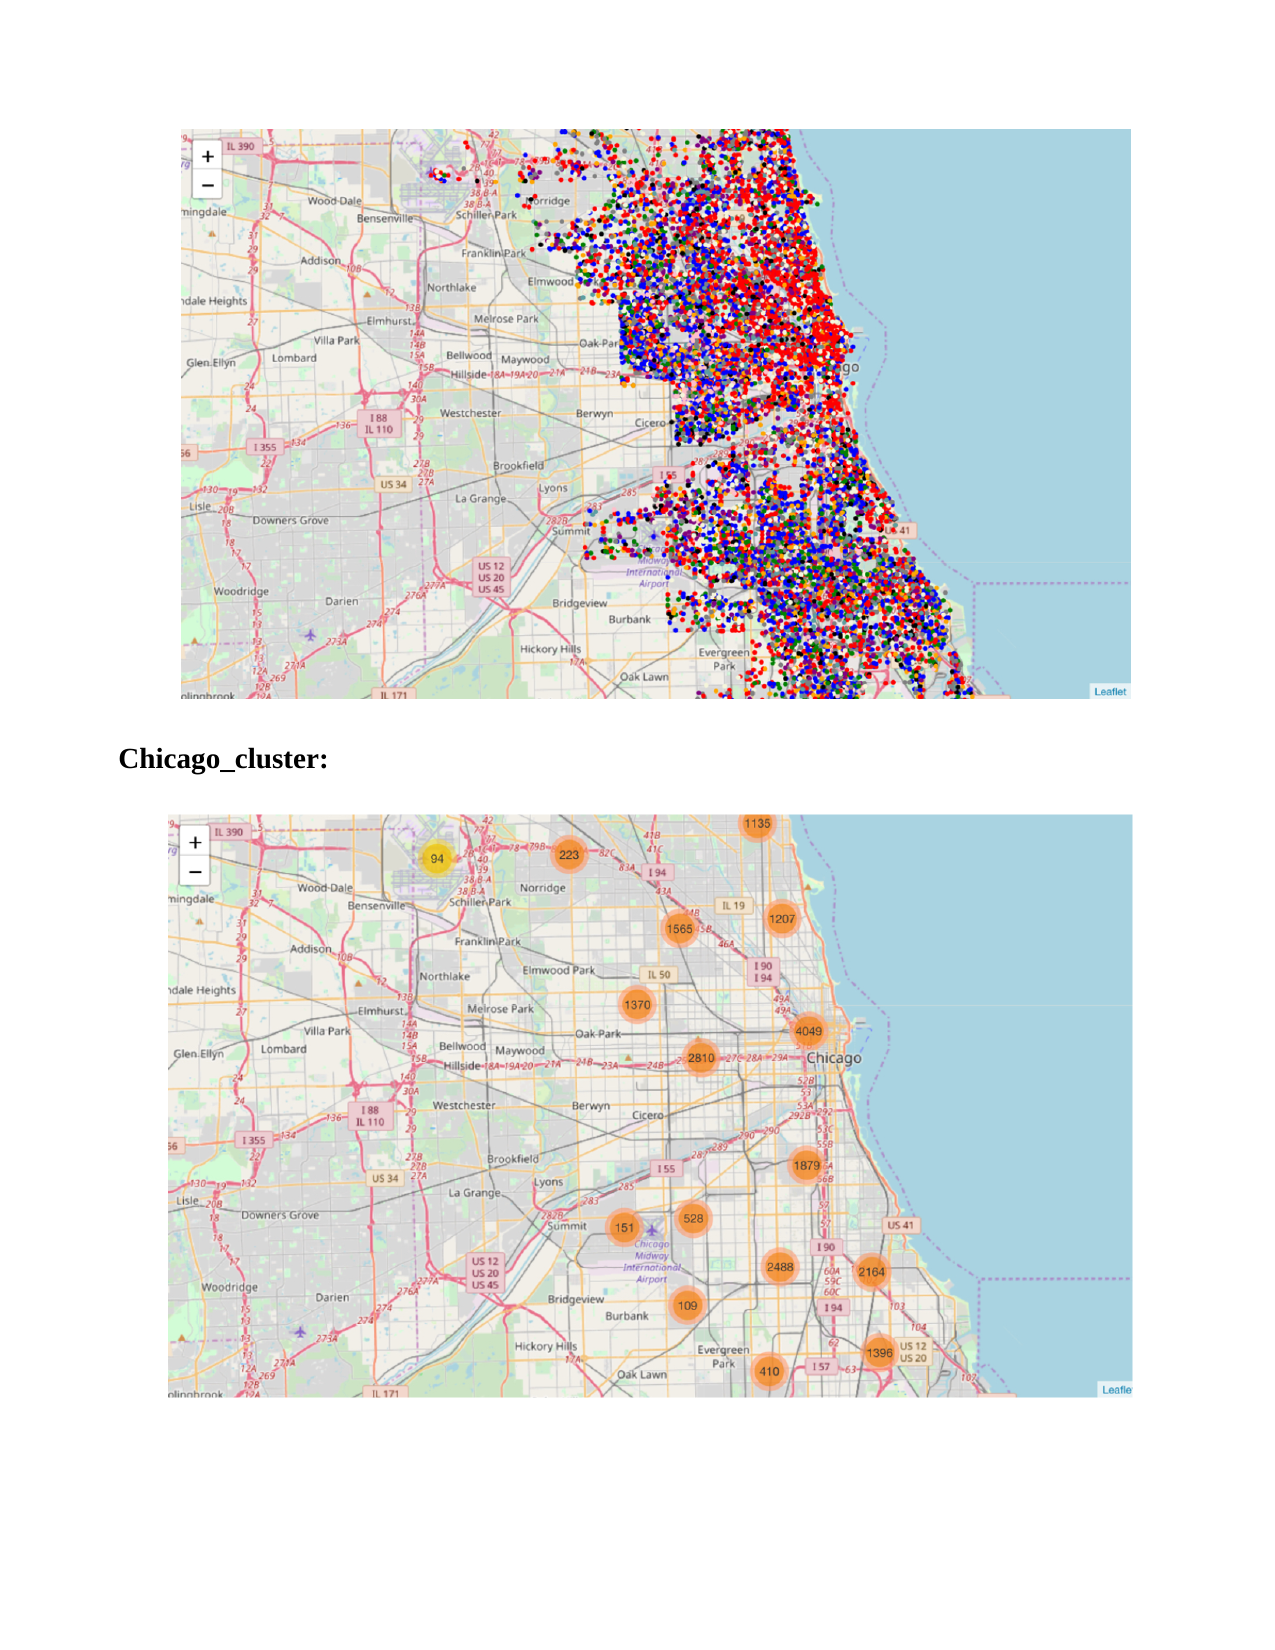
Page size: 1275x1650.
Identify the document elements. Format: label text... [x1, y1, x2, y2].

picture [118, 118, 1157, 708]
picture [118, 807, 1157, 1408]
text Chicago_cluster: [118, 741, 1157, 774]
